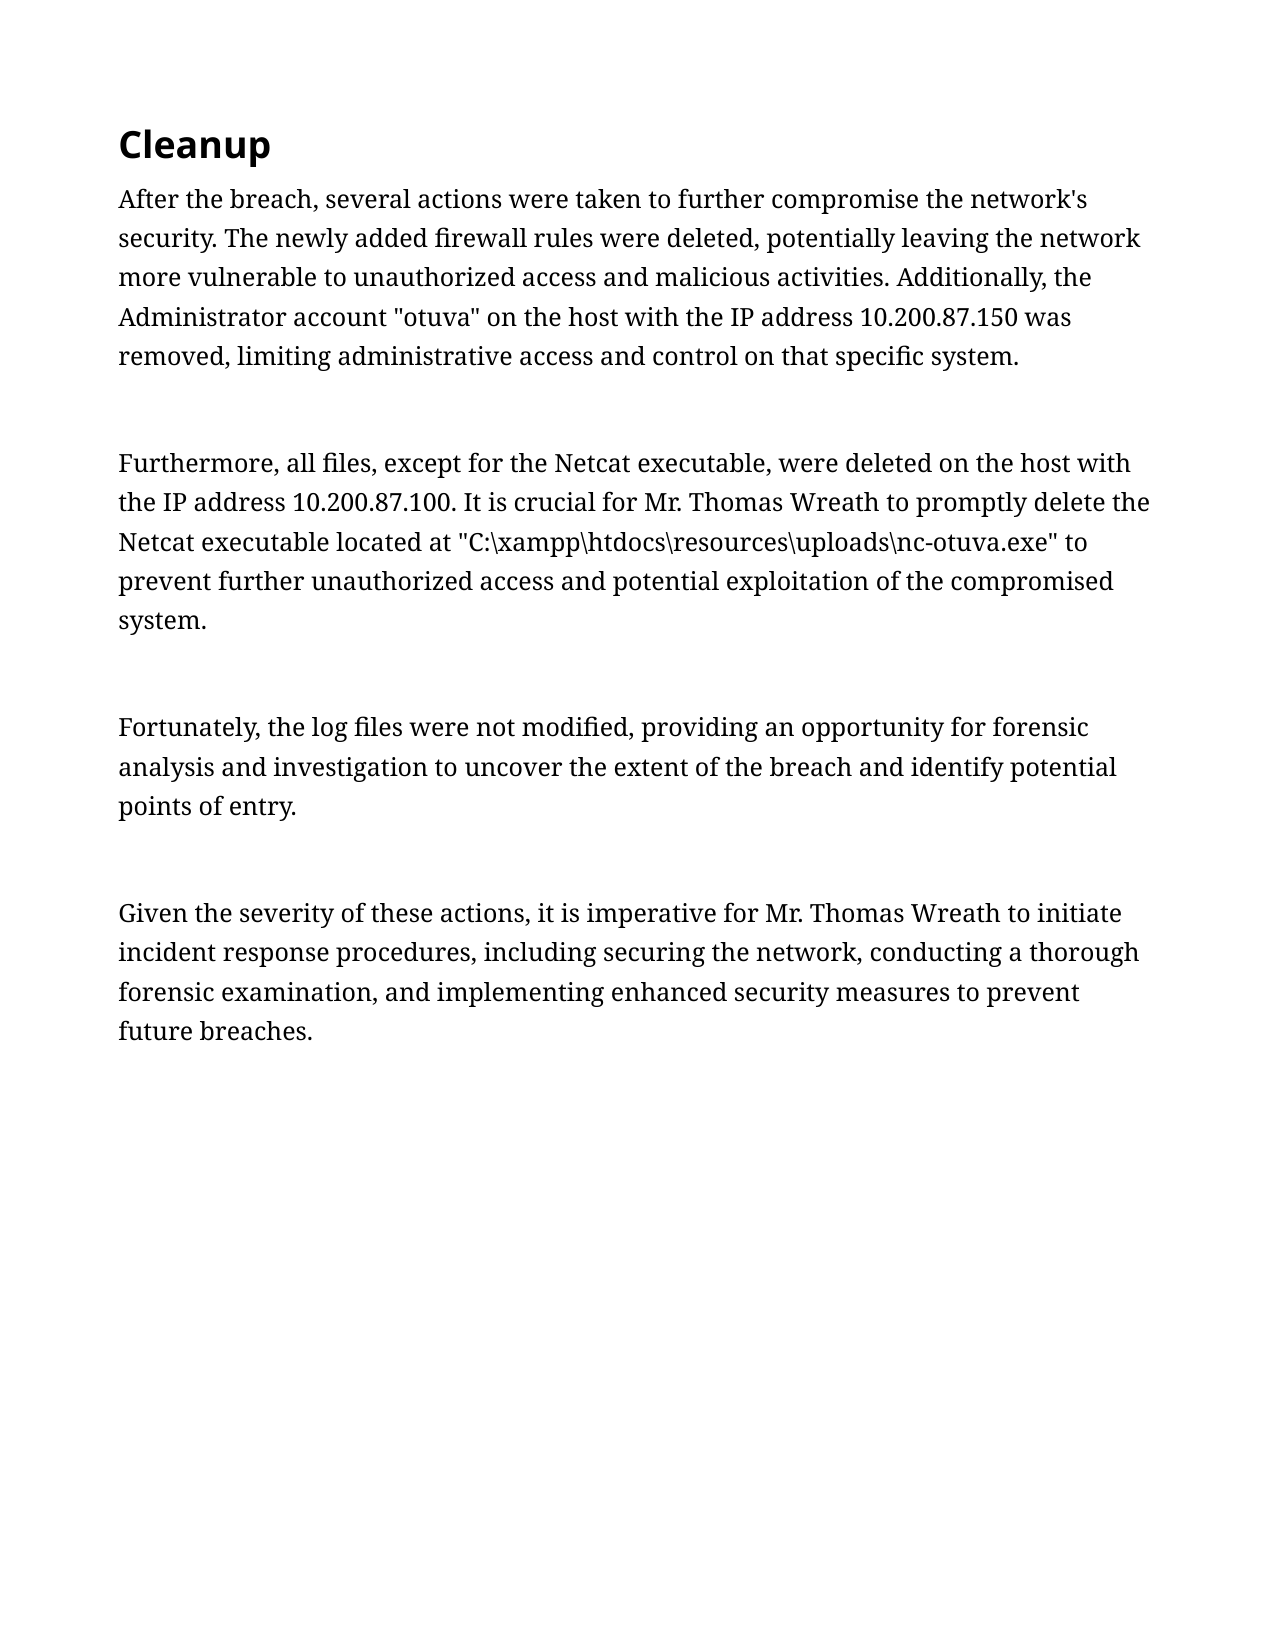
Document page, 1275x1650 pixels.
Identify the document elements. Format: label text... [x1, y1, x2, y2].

text Given the severity of these actions, it is imperative for Mr. Thomas Wreath to initiate incident response procedures, including securing the network, conducting a thorough forensic examination, and implementing enhanced security measures to prevent future breaches. [118, 896, 1157, 1047]
text Furthermore, all files, except for the Netcat executable, were deleted on the host with the IP address 10.200.87.100. It is crucial for Mr. Thomas Wreath to promptly delete the Netcat executable located at "C:\xampp\htdocs\resources\uploads\nc-otuva.exe" to prevent further unauthorized access and potential exploitation of the compromised system. [118, 446, 1157, 637]
text After the breach, several actions were taken to further compromise the network's security. The newly added firewall rules were deleted, potentially leaving the network more vulnerable to unauthorized access and malicious activities. Additionally, the Administrator account "otuva" on the host with the IP address 10.200.87.150 was removed, limiting administrative access and control on that specific system. [118, 182, 1157, 372]
subtitle Cleanup [118, 118, 1157, 169]
text Fortunately, the log files were not modified, providing an opportunity for forensic analysis and investigation to uncover the extent of the breach and identify potential points of entry. [118, 710, 1157, 822]
